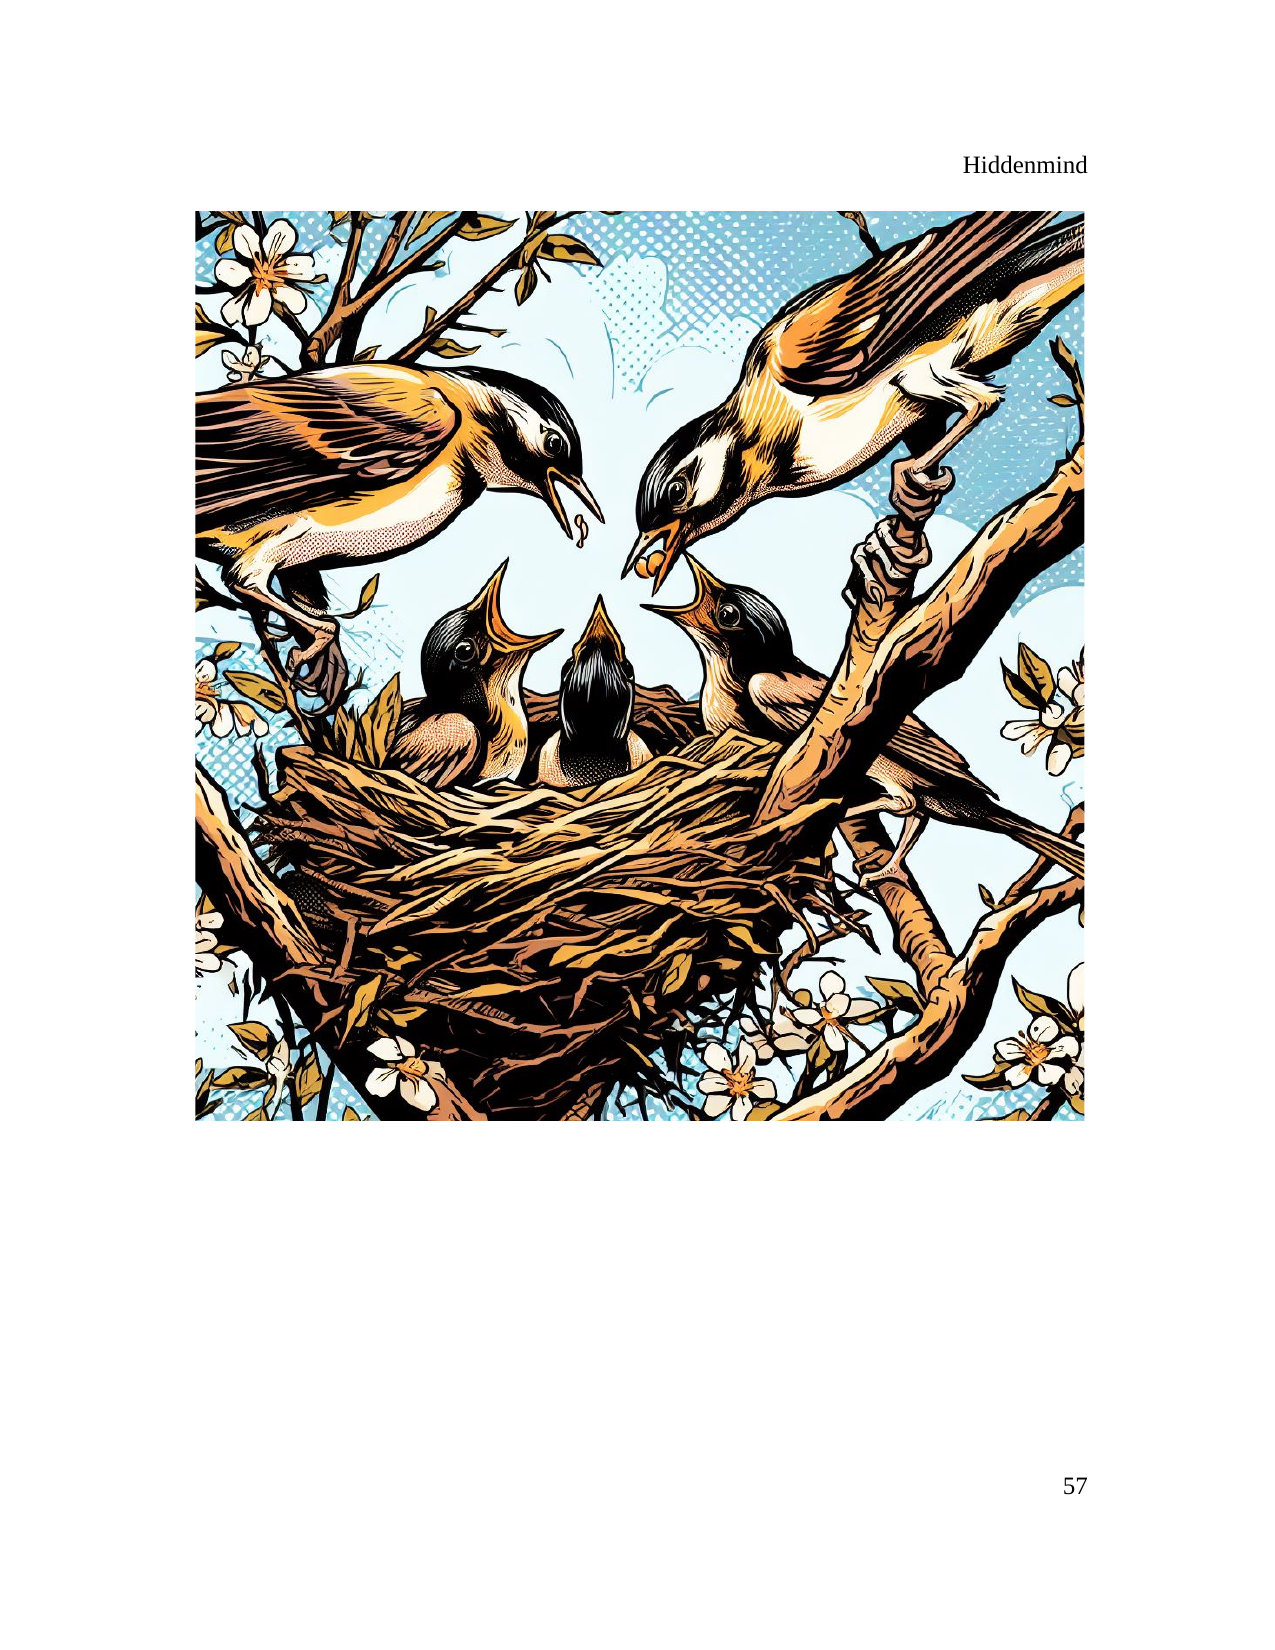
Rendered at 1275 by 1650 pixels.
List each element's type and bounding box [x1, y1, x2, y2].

picture [195, 211, 1085, 1121]
